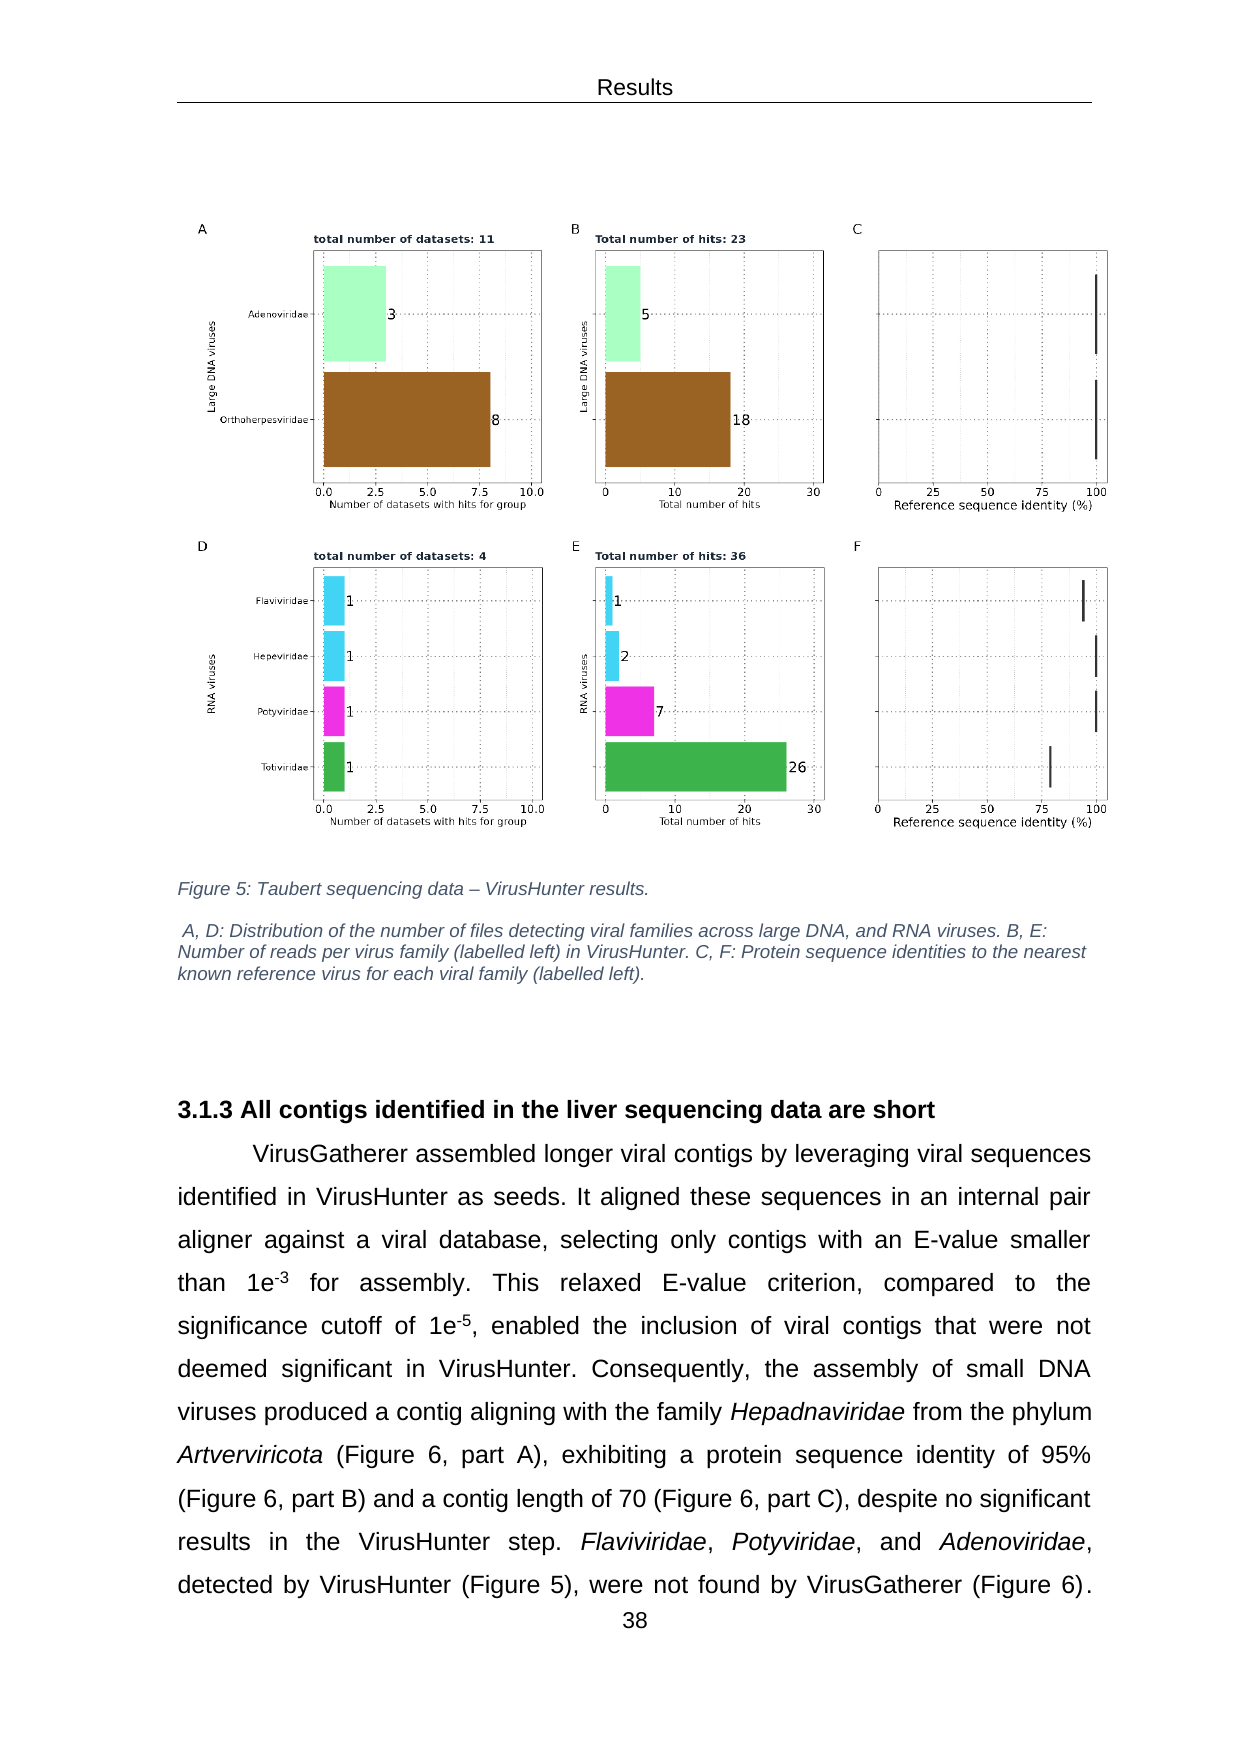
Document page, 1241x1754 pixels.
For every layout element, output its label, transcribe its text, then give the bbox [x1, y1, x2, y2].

text Figure 5: Taubert sequencing data – VirusHunter results. [177, 877, 1092, 899]
text A, D: Distribution of the number of files detecting viral families across large DNA, and RNA viruses. B, E: Number of reads per virus family (labelled left) in VirusHunter. C, F: Protein sequence identities to the nearest known reference virus for each viral family (labelled left). [177, 920, 1092, 984]
subtitle 3.1.3 All contigs identified in the liver sequencing data are short [177, 1096, 1092, 1124]
text VirusGatherer assembled longer viral contigs by leveraging viral sequences identified in VirusHunter as seeds. It aligned these sequences in an internal pair aligner against a viral database, selecting only contigs with an E-value smaller than 1e-3 for assembly. This relaxed E-value criterion, compared to the significance cutoff of 1e-5, enabled the inclusion of viral contigs that were not deemed significant in VirusHunter. Consequently, the assembly of small DNA viruses produced a contig aligning with the family Hepadnaviridae from the phylum Artverviricota (Figure 6, part A), exhibiting a protein sequence identity of 95% (Figure 6, part B) and a contig length of 70 (Figure 6, part C), despite no significant results in the VirusHunter step. Flaviviridae, Potyviridae, and Adenoviridae, detected by VirusHunter (Figure 5), were not found by VirusGatherer (Figure 6). [177, 1139, 1092, 1599]
